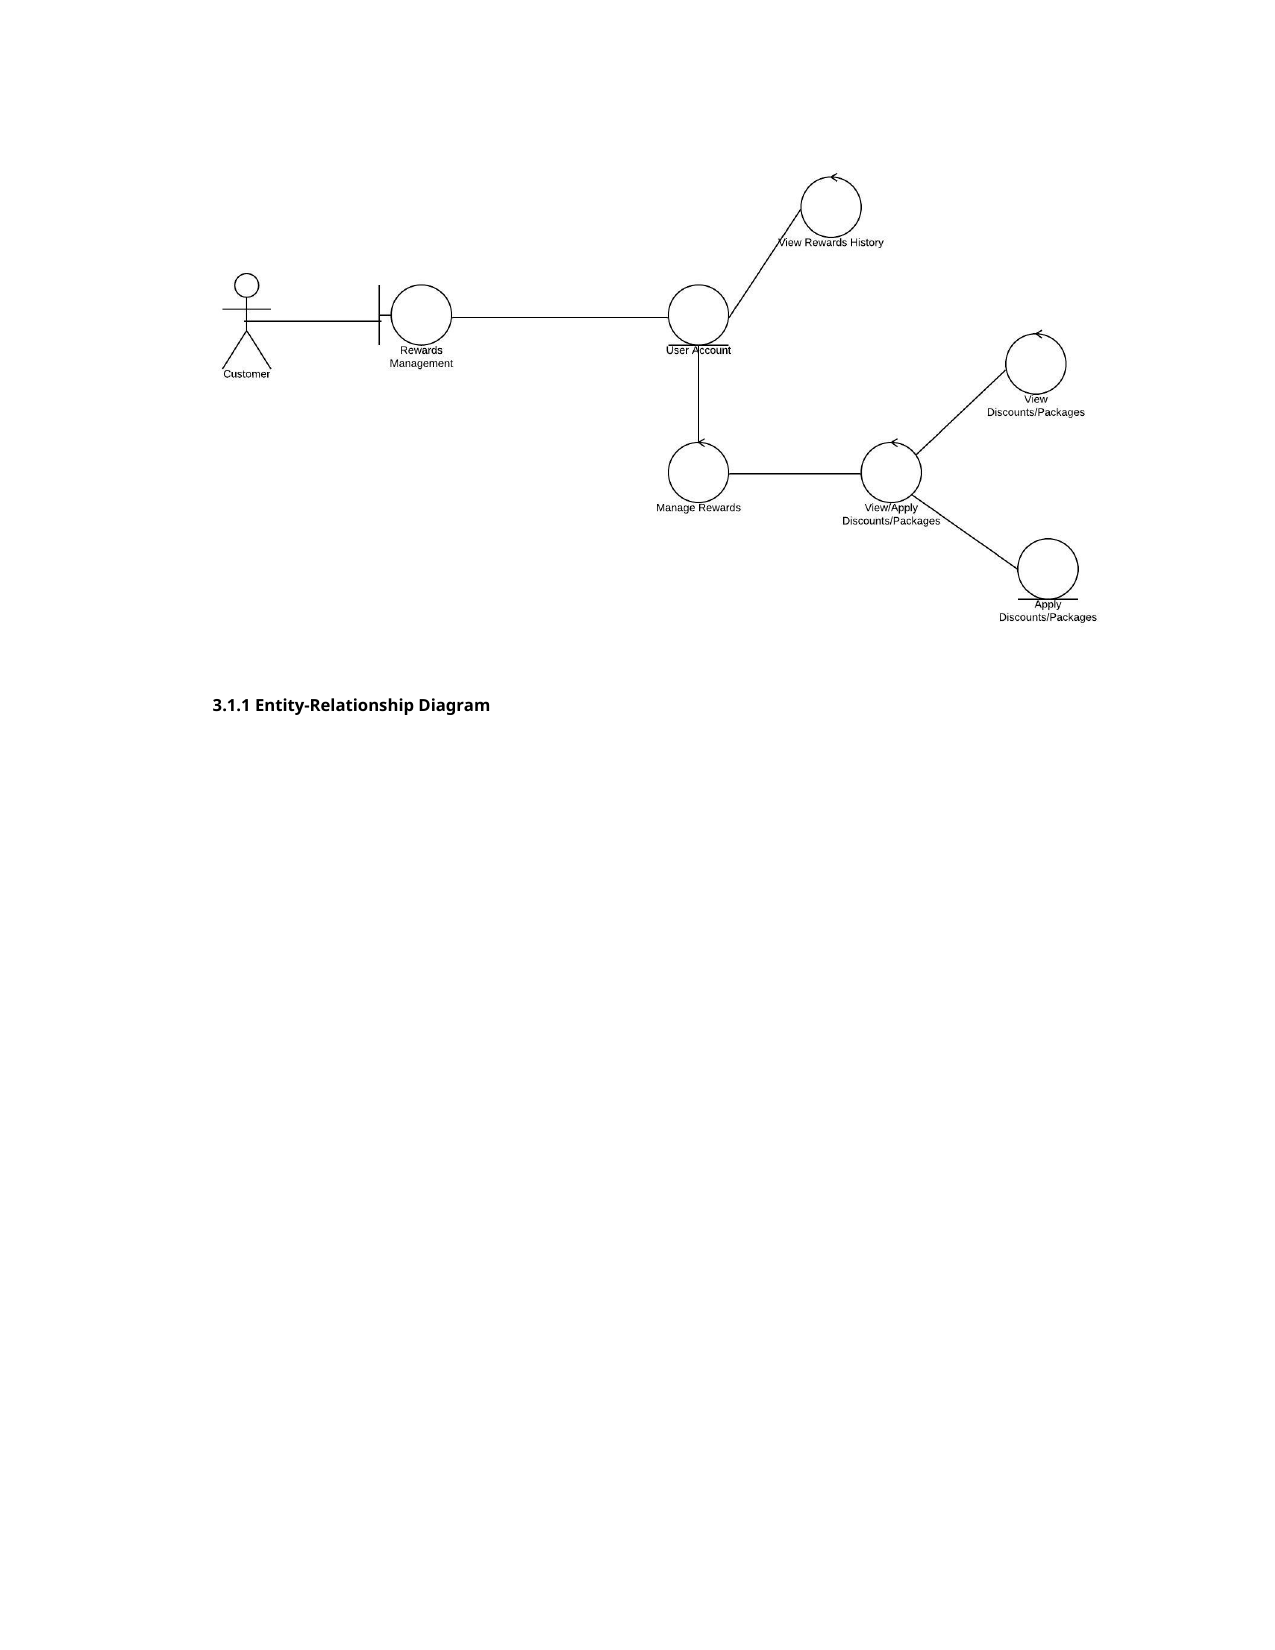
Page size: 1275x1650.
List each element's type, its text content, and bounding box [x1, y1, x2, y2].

subtitle 3.1.1 Entity-Relationship Diagram [212, 693, 1125, 716]
